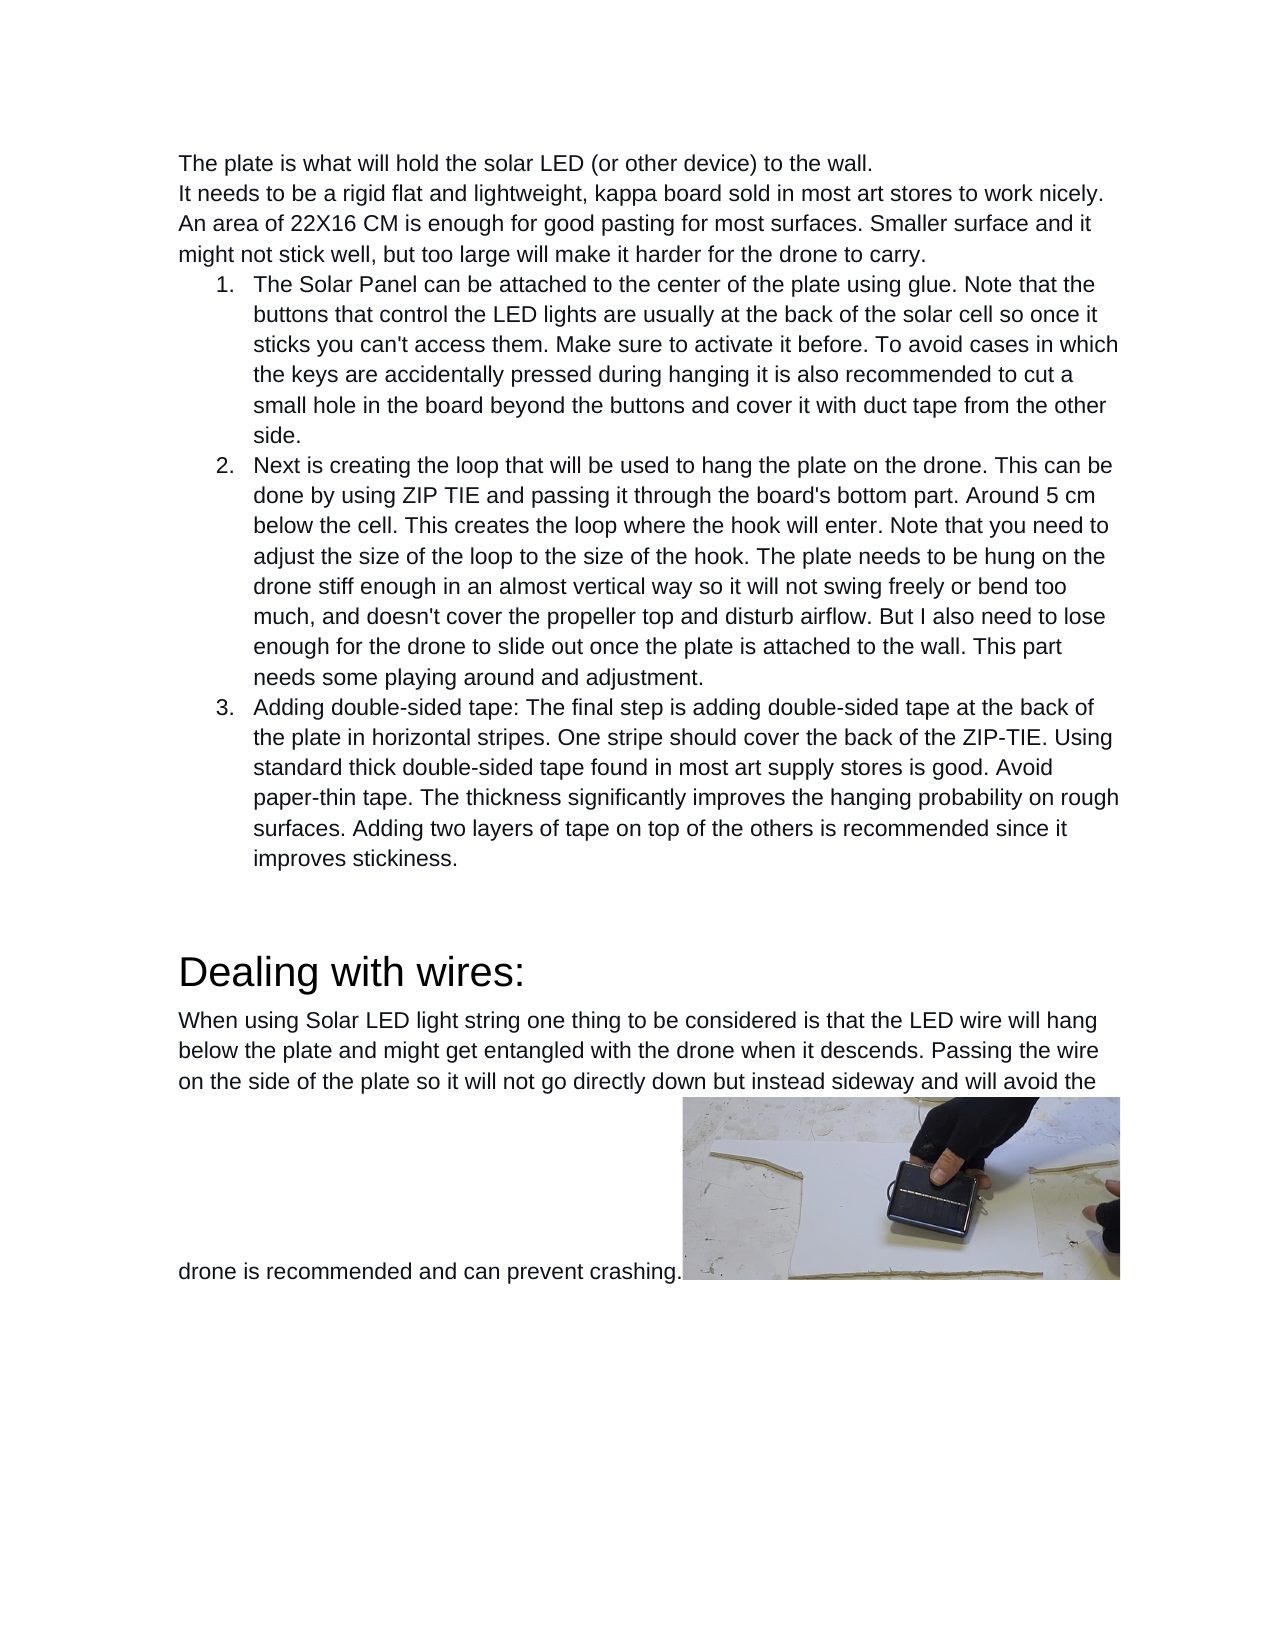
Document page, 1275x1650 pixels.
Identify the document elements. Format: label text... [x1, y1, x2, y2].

list Next is creating the loop that will be used to hang the plate on the drone. This can be done by using ZIP TIE and passing it through the board's bottom part. Around 5 cm below the cell. This creates the loop where the hook will enter. Note that you need to adjust the size of the loop to the size of the hook. The plate needs to be hung on the drone stiff enough in an almost vertical way so it will not swing freely or bend too much, and doesn't cover the propeller top and disturb airflow. But I also need to lose enough for the drone to slide out once the plate is attached to the wall. This part needs some playing around and adjustment. [216, 452, 1125, 690]
text The plate is what will hold the solar LED (or other device) to the wall. [178, 150, 1125, 176]
list The Solar Panel can be attached to the center of the plate using glue. Note that the buttons that control the LED lights are usually at the back of the solar cell so once it sticks you can't access them. Make sure to activate it before. To avoid cases in which the keys are accidentally pressed during hanging it is also recommended to cut a small hole in the board beyond the buttons and cover it with duct tape from the other side. [216, 271, 1125, 448]
list Adding double-sided tape: The final step is adding double-sided tape at the back of the plate in horizontal stripes. One stripe should cover the back of the ZIP-TIE. Using standard thick double-sided tape found in most art supply stores is good. Avoid paper-thin tape. The thickness significantly improves the hanging probability on rough surfaces. Adding two layers of tape on top of the others is recommended since it improves stickiness. [216, 694, 1125, 871]
subtitle Dealing with wires: [178, 947, 1125, 995]
picture [682, 1097, 1121, 1280]
text When using Solar LED light string one thing to be considered is that the LED wire will hang below the plate and might get entangled with the drone when it descends. Passing the wire on the side of the plate so it will not go directly down but instead sideway and will avoid the drone is recommended and can prevent crashing. [178, 1007, 1125, 1284]
text It needs to be a rigid flat and lightweight, kappa board sold in most art stores to work nicely. An area of 22X16 CM is enough for good pasting for most surfaces. Smaller surface and it might not stick well, but too large will make it harder for the drone to carry. [178, 180, 1125, 267]
